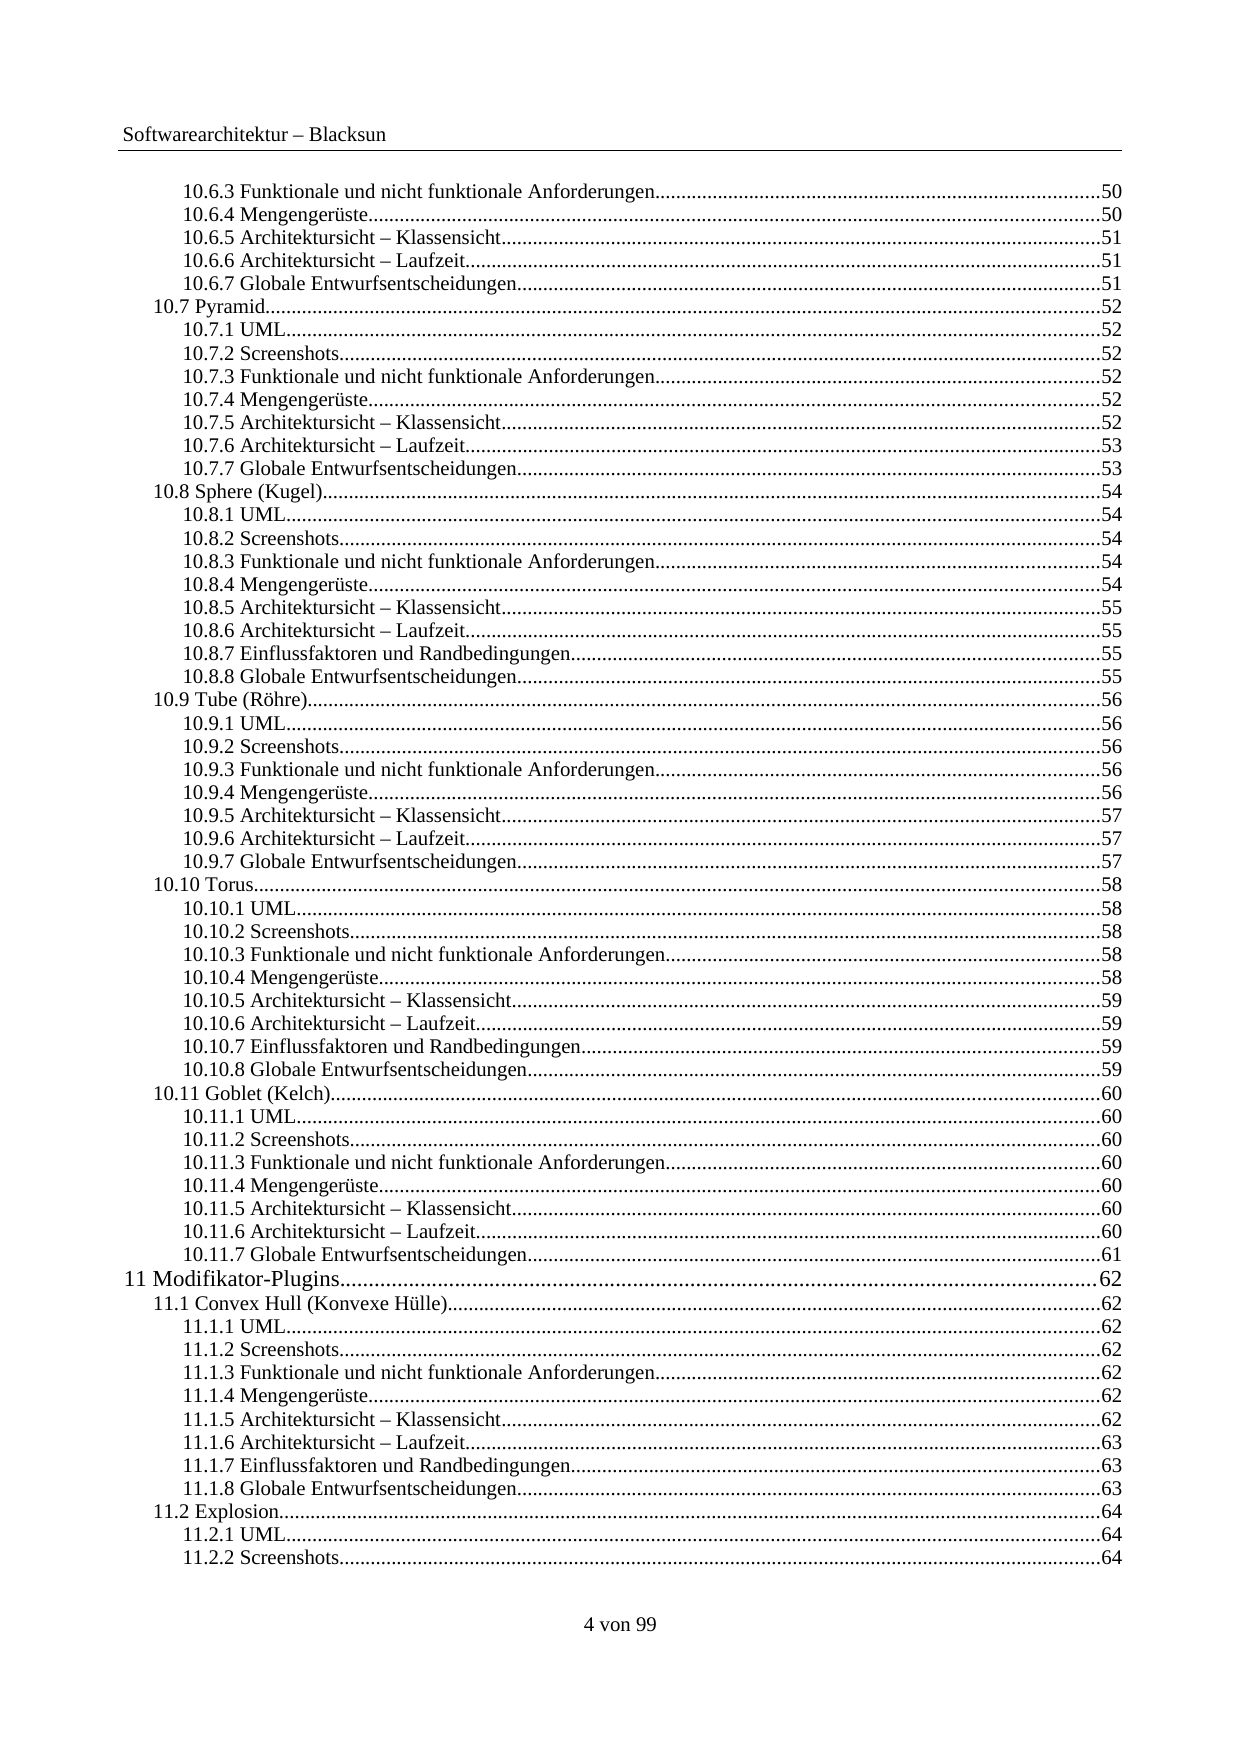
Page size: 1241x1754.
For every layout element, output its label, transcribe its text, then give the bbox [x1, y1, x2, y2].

text 10.6.7 Globale Entwurfsentscheidungen 51 [177, 272, 1122, 295]
text 10.8.2 Screenshots 54 [177, 526, 1122, 549]
text 11.1.2 Screenshots 62 [177, 1338, 1122, 1361]
text 10.10.1 UML 58 [177, 896, 1122, 919]
text 10.7.5 Architektursicht – Klassensicht 52 [177, 411, 1122, 434]
text 10.6.3 Funktionale und nicht funktionale Anforderungen 50 [177, 179, 1122, 203]
text 10.10.2 Screenshots 58 [177, 919, 1122, 943]
text 10.10.6 Architektursicht – Laufzeit 59 [177, 1012, 1122, 1035]
text 10.8.4 Mengengerüste 54 [177, 573, 1122, 596]
text 11.2.1 UML 64 [177, 1523, 1122, 1546]
text 10.9.4 Mengengerüste 56 [177, 781, 1122, 804]
text 10.9.3 Funktionale und nicht funktionale Anforderungen 56 [177, 758, 1122, 781]
text 11.1.4 Mengengerüste 62 [177, 1384, 1122, 1407]
text 10.11.4 Mengengerüste 60 [177, 1174, 1122, 1197]
text 10.11.7 Globale Entwurfsentscheidungen 61 [177, 1243, 1122, 1266]
text 10.9.5 Architektursicht – Klassensicht 57 [177, 804, 1122, 827]
text 10.10 Torus 58 [148, 873, 1122, 896]
text 11.2.2 Screenshots 64 [177, 1546, 1122, 1569]
text 10.9.6 Architektursicht – Laufzeit 57 [177, 827, 1122, 850]
text 10.11.2 Screenshots 60 [177, 1128, 1122, 1151]
text 11.1.8 Globale Entwurfsentscheidungen 63 [177, 1477, 1122, 1500]
text 10.9.1 UML 56 [177, 711, 1122, 734]
text 10.7.1 UML 52 [177, 318, 1122, 341]
text 10.10.5 Architektursicht – Klassensicht 59 [177, 989, 1122, 1012]
text 10.10.7 Einflussfaktoren und Randbedingungen 59 [177, 1035, 1122, 1058]
text 10.6.6 Architektursicht – Laufzeit 51 [177, 249, 1122, 272]
text 11.1.5 Architektursicht – Klassensicht 62 [177, 1407, 1122, 1431]
text 10.7.3 Funktionale und nicht funktionale Anforderungen 52 [177, 364, 1122, 388]
text 10.11.3 Funktionale und nicht funktionale Anforderungen 60 [177, 1151, 1122, 1174]
text 10.8.8 Globale Entwurfsentscheidungen 55 [177, 665, 1122, 688]
text 10.11 Goblet (Kelch) 60 [148, 1081, 1122, 1104]
text 10.7.7 Globale Entwurfsentscheidungen 53 [177, 457, 1122, 480]
text 11.1.6 Architektursicht – Laufzeit 63 [177, 1431, 1122, 1454]
text 10.8.7 Einflussfaktoren und Randbedingungen 55 [177, 642, 1122, 665]
text 10.8.1 UML 54 [177, 503, 1122, 526]
text 10.10.4 Mengengerüste 58 [177, 966, 1122, 989]
text 10.9 Tube (Röhre) 56 [148, 688, 1122, 711]
text 10.8.3 Funktionale und nicht funktionale Anforderungen 54 [177, 549, 1122, 573]
text 11.1.3 Funktionale und nicht funktionale Anforderungen 62 [177, 1361, 1122, 1384]
text 11.1 Convex Hull (Konvexe Hülle) 62 [148, 1292, 1122, 1315]
text 10.6.4 Mengengerüste 50 [177, 203, 1122, 226]
text 10.11.6 Architektursicht – Laufzeit 60 [177, 1220, 1122, 1243]
text 10.7.6 Architektursicht – Laufzeit 53 [177, 434, 1122, 457]
text 10.9.7 Globale Entwurfsentscheidungen 57 [177, 850, 1122, 873]
text 10.7 Pyramid 52 [148, 295, 1122, 318]
text 11 Modifikator-Plugins 62 [118, 1266, 1122, 1292]
text 10.10.8 Globale Entwurfsentscheidungen 59 [177, 1058, 1122, 1081]
text 10.11.1 UML 60 [177, 1104, 1122, 1128]
text 10.9.2 Screenshots 56 [177, 734, 1122, 758]
text 10.8.6 Architektursicht – Laufzeit 55 [177, 619, 1122, 642]
text 11.1.7 Einflussfaktoren und Randbedingungen 63 [177, 1454, 1122, 1477]
text 10.8.5 Architektursicht – Klassensicht 55 [177, 596, 1122, 619]
text 10.7.2 Screenshots 52 [177, 341, 1122, 364]
text 10.7.4 Mengengerüste 52 [177, 388, 1122, 411]
text 10.8 Sphere (Kugel) 54 [148, 480, 1122, 503]
text 11.2 Explosion 64 [148, 1500, 1122, 1523]
text 10.11.5 Architektursicht – Klassensicht 60 [177, 1197, 1122, 1220]
text 11.1.1 UML 62 [177, 1315, 1122, 1338]
text 10.10.3 Funktionale und nicht funktionale Anforderungen 58 [177, 943, 1122, 966]
text 10.6.5 Architektursicht – Klassensicht 51 [177, 226, 1122, 249]
